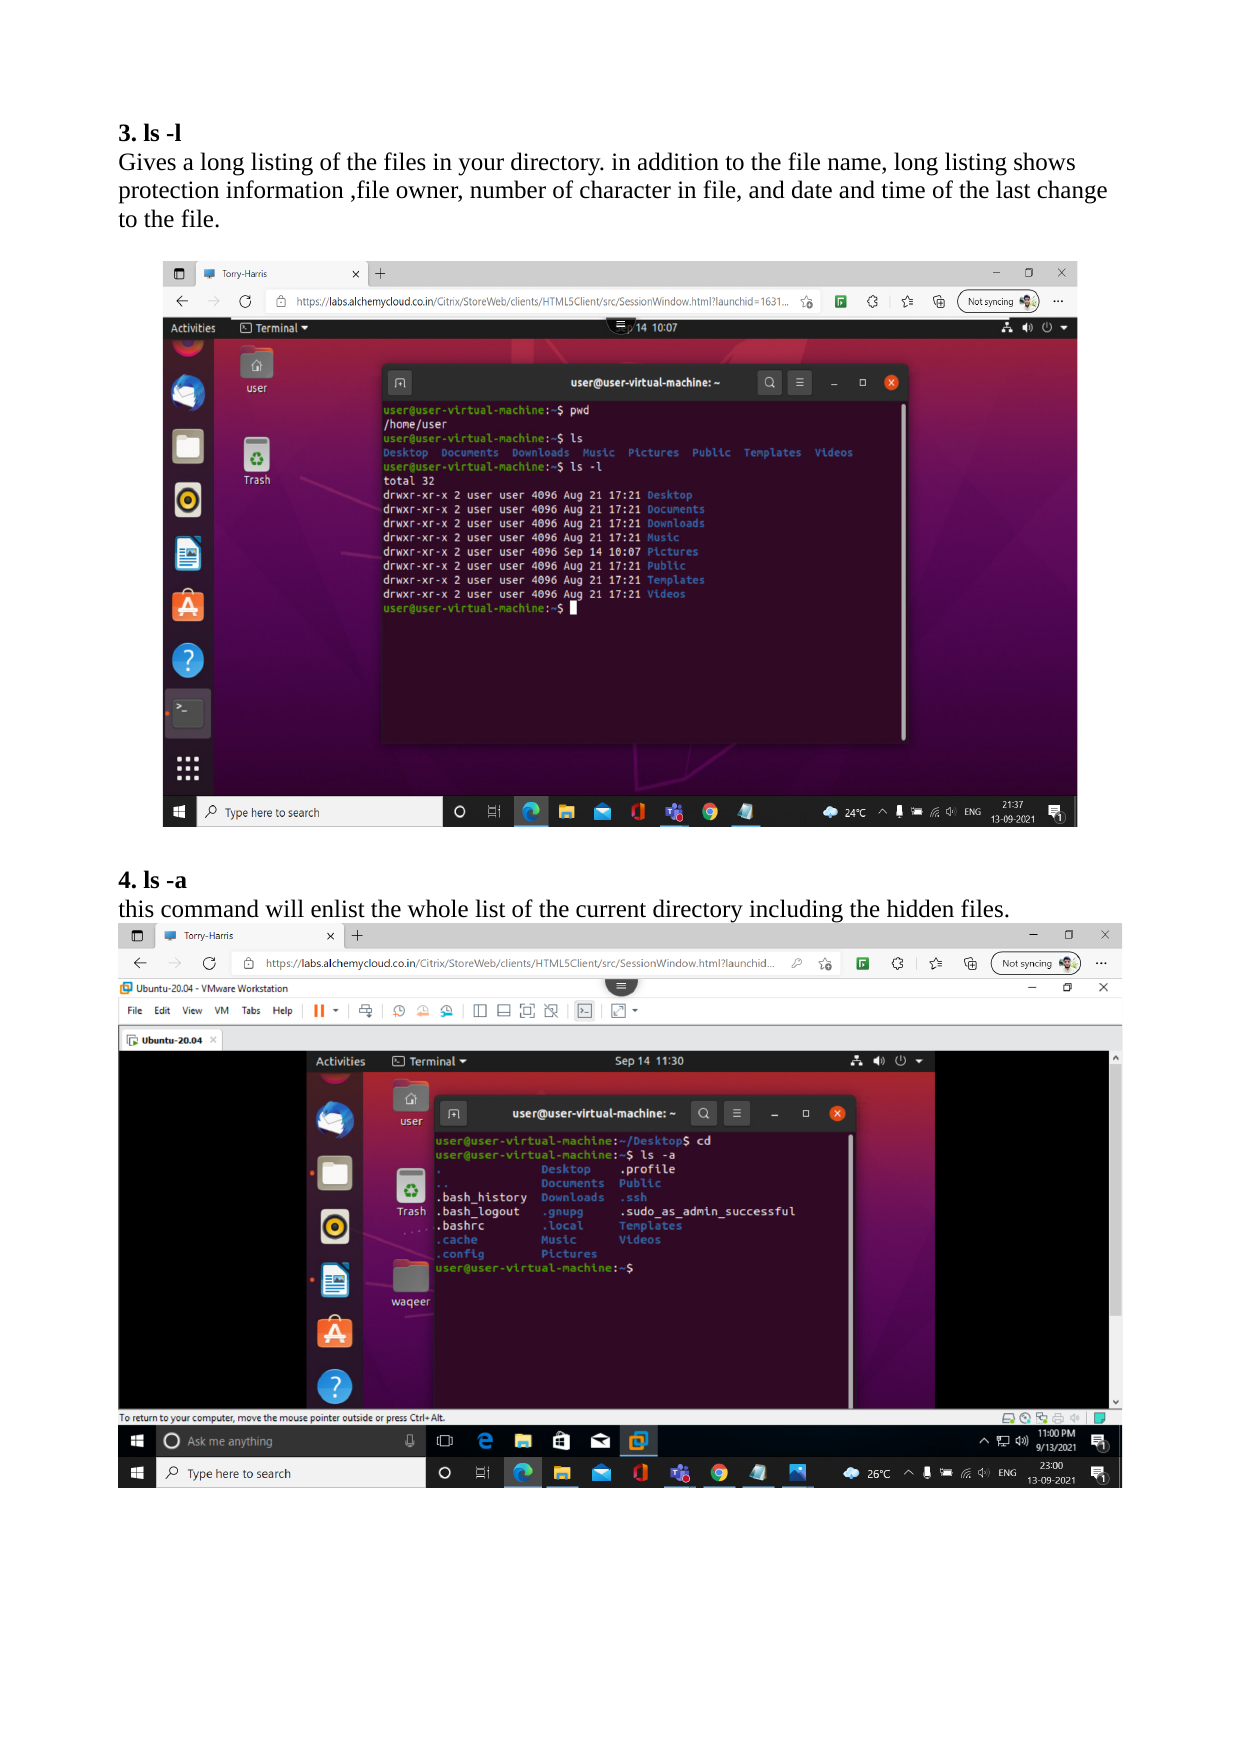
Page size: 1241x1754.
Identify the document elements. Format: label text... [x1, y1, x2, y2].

text 4. ls -a [118, 866, 1122, 894]
text 3. ls -l [118, 118, 1122, 147]
picture [118, 923, 1123, 1488]
text this command will enlist the whole list of the current directory including the hidden files. [118, 894, 1122, 923]
text Gives a long listing of the files in your directory. in addition to the file name, long listing shows protection information ,file owner, number of character in file, and date and time of the last change to the file. [118, 147, 1122, 233]
picture [162, 261, 1078, 827]
